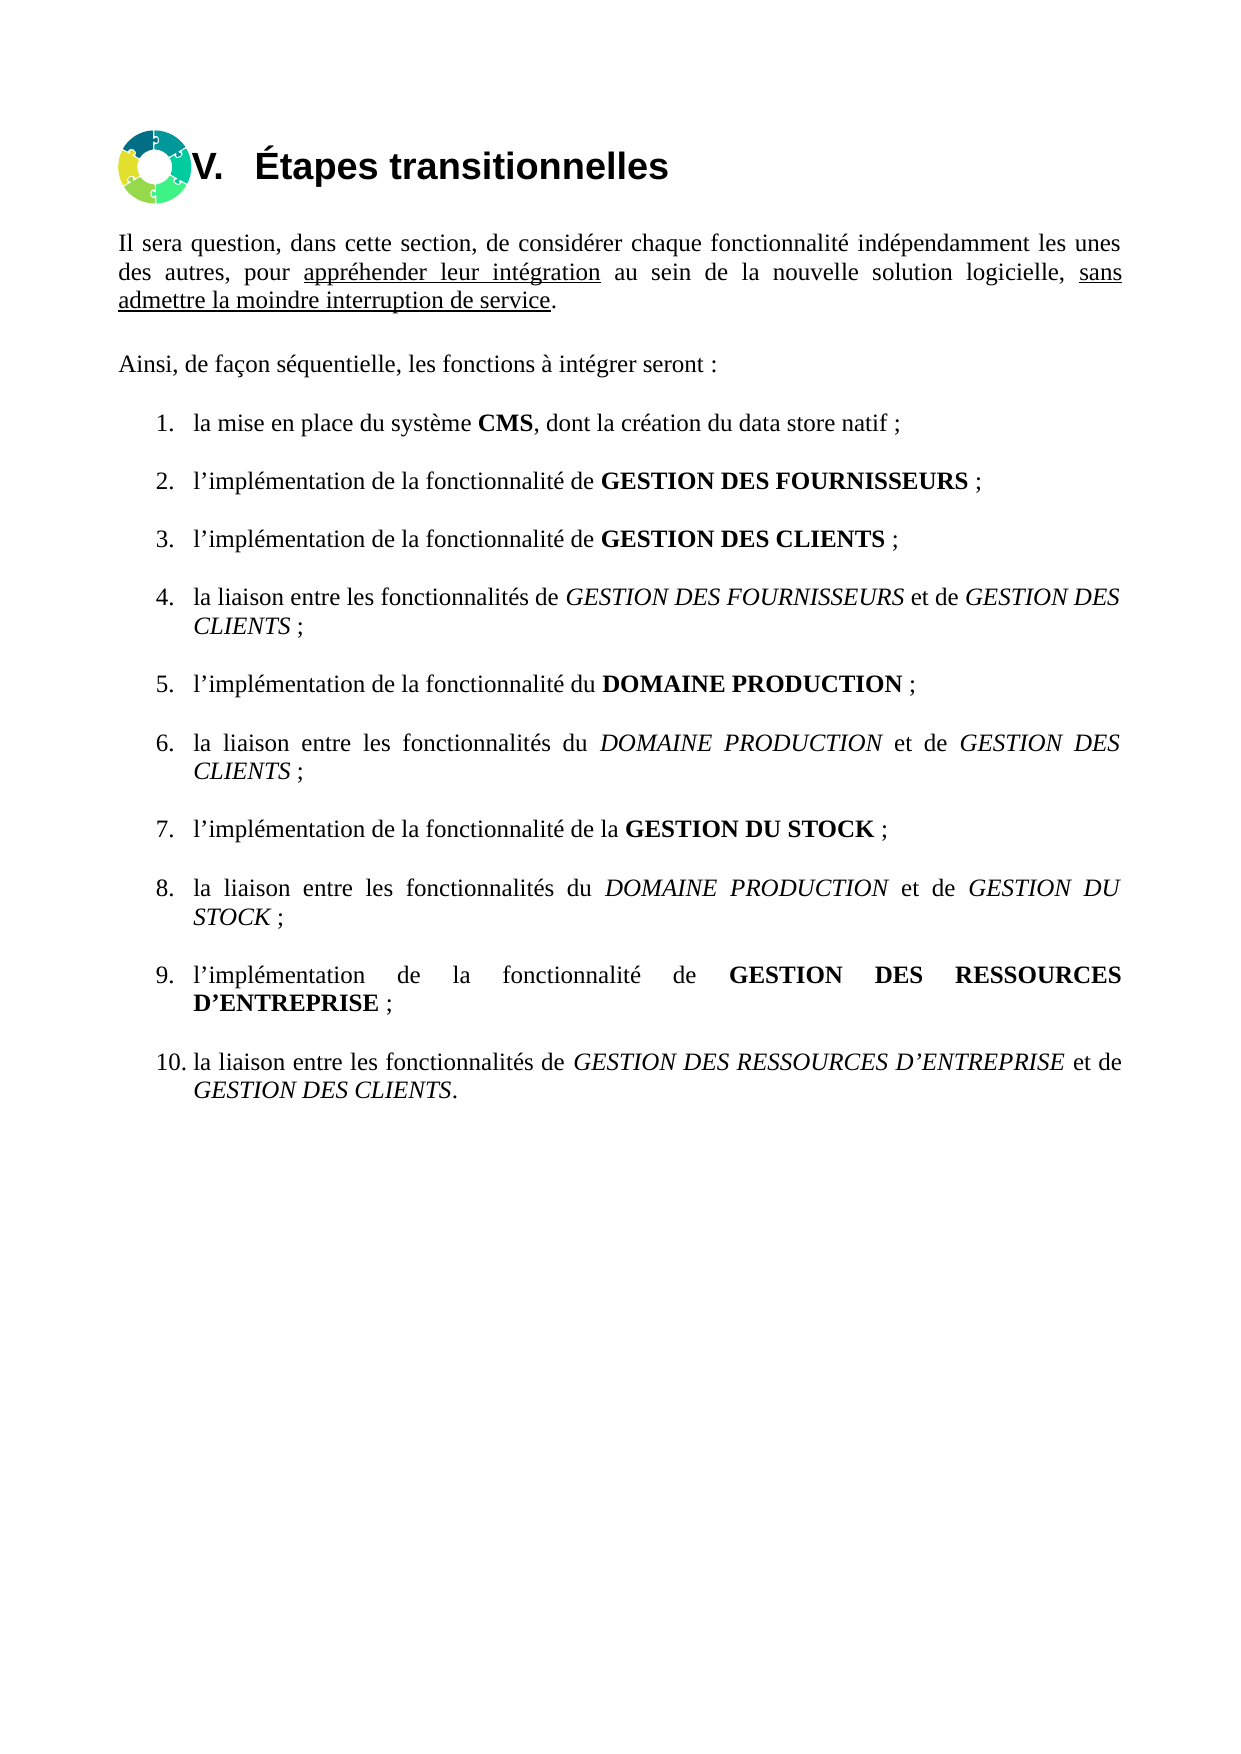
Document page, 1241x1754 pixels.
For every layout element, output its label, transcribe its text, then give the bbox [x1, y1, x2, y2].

list la mise en place du système CMS, dont la création du data store natif ; [156, 408, 1122, 436]
subtitle Étapes transitionnelles [184, 144, 1122, 187]
list l’implémentation de la fonctionnalité de GESTION DES CLIENTS ; [156, 524, 1122, 553]
text Il sera question, dans cette section, de considérer chaque fonctionnalité indépendamment les unes des autres, pour appréhender leur intégration au sein de la nouvelle solution logicielle, sans admettre la moindre interruption de service. [118, 228, 1122, 314]
list la liaison entre les fonctionnalités de GESTION DES RESSOURCES D’ENTREPRISE et de GESTION DES CLIENTS. [156, 1047, 1122, 1104]
list la liaison entre les fonctionnalités du DOMAINE PRODUCTION et de GESTION DES CLIENTS ; [156, 728, 1122, 785]
subtitle [138, 150, 172, 187]
list l’implémentation de la fonctionnalité de la GESTION DU STOCK ; [156, 814, 1122, 843]
list l’implémentation de la fonctionnalité du DOMAINE PRODUCTION ; [156, 669, 1122, 698]
list la liaison entre les fonctionnalités du DOMAINE PRODUCTION et de GESTION DU STOCK ; [156, 873, 1122, 930]
list l’implémentation de la fonctionnalité de GESTION DES FOURNISSEURS ; [156, 466, 1122, 495]
list l’implémentation de la fonctionnalité de GESTION DES RESSOURCES D’ENTREPRISE ; [156, 960, 1122, 1017]
text Ainsi, de façon séquentielle, les fonctions à intégrer seront : [118, 349, 1122, 378]
list la liaison entre les fonctionnalités de GESTION DES FOURNISSEURS et de GESTION DES CLIENTS ; [156, 582, 1122, 640]
